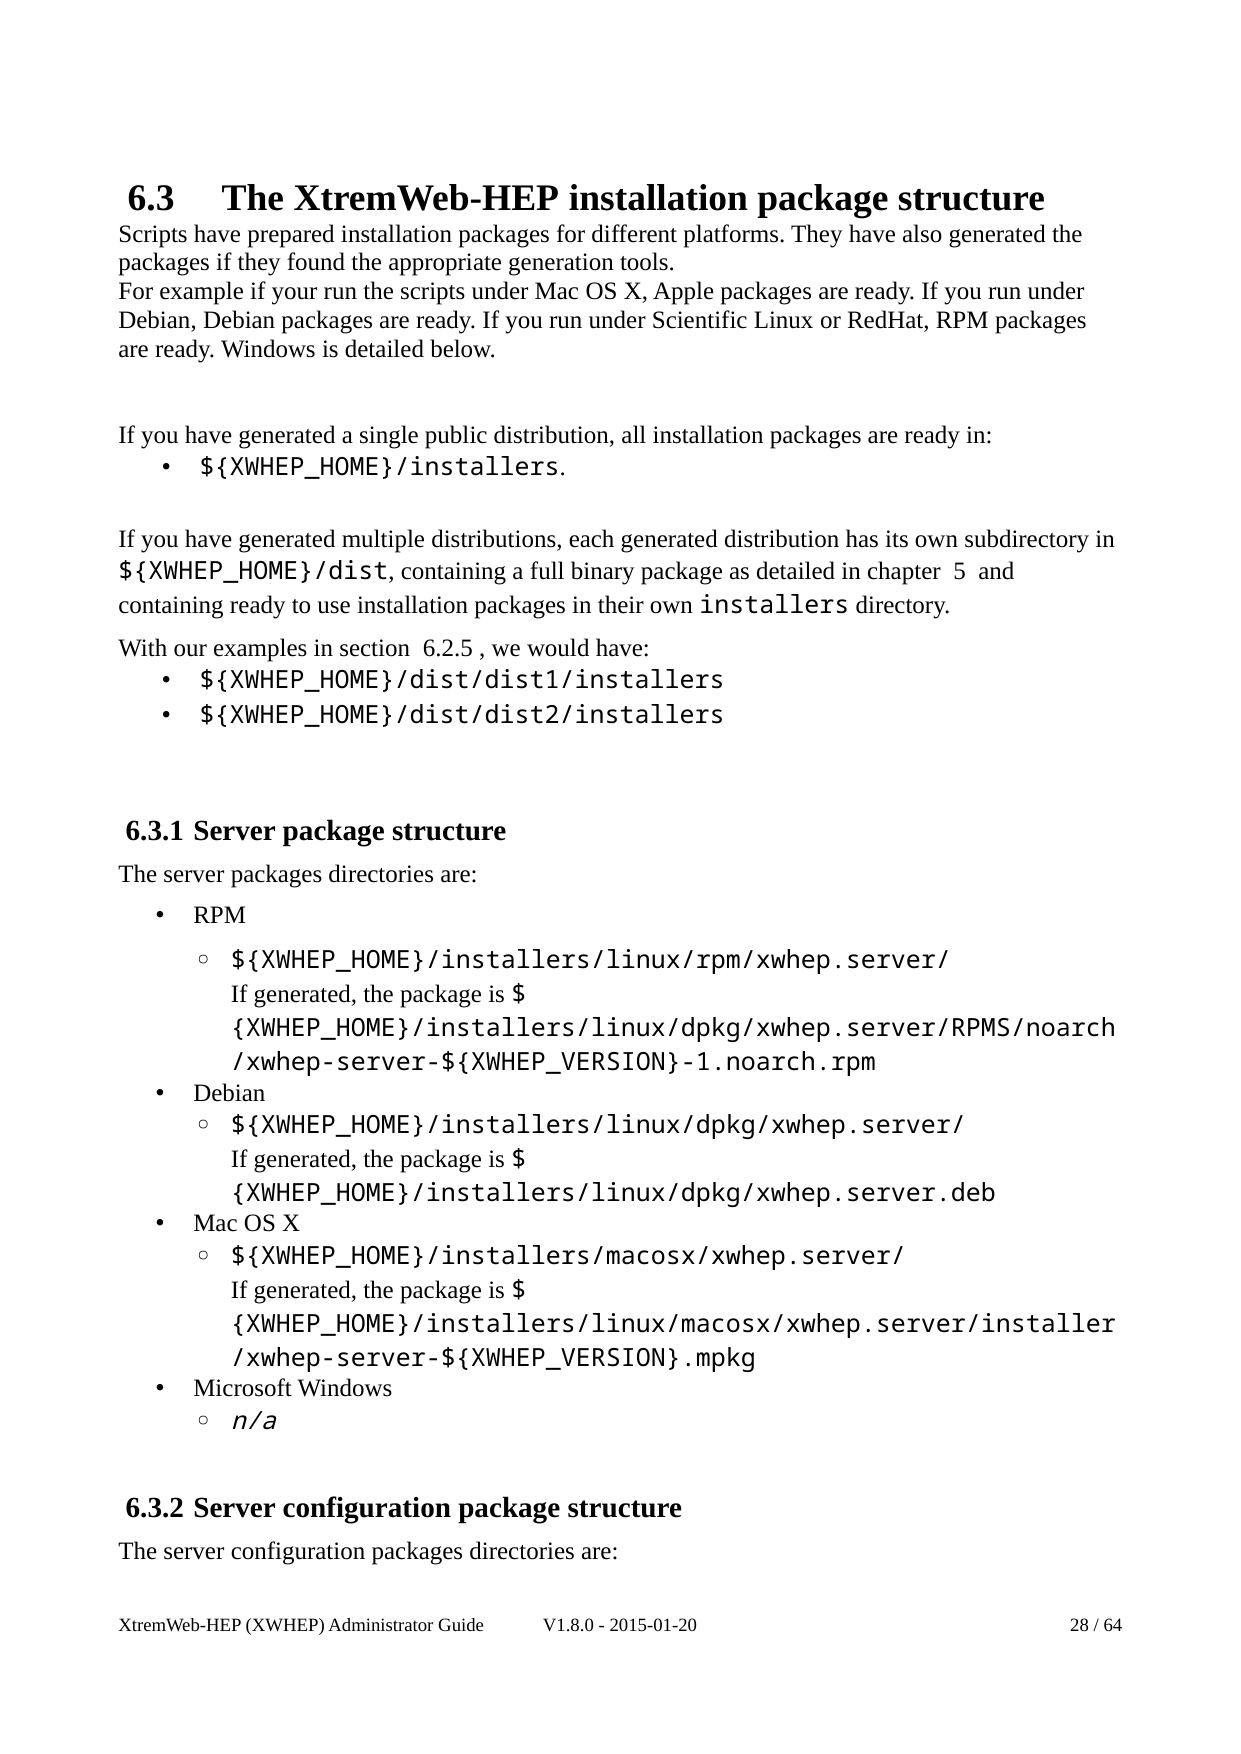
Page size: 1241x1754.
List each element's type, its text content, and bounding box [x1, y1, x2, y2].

list ${XWHEP_HOME}/dist/dist1/installers [162, 662, 1122, 696]
list ${XWHEP_HOME}/dist/dist2/installers [162, 696, 1122, 730]
list RPM [156, 900, 1122, 929]
list n/a [193, 1402, 1122, 1436]
list Debian [156, 1078, 1122, 1106]
text With our examples in section 6.2.5, we would have: [118, 633, 1122, 662]
list ${XWHEP_HOME}/installers/macosx/xwhep.server/ If generated, the package is ${XWHEP_HOME}/installers/linux/macosx/xwhep.server/installer/xwhep-server-${XWHEP_VERSION}.mpkg [193, 1237, 1122, 1373]
subtitle Server package structure [118, 813, 1122, 846]
list ${XWHEP_HOME}/installers/linux/rpm/xwhep.server/ If generated, the package is ${XWHEP_HOME}/installers/linux/dpkg/xwhep.server/RPMS/noarch/xwhep-server-${XWHEP_VERSION}-1.noarch.rpm [193, 941, 1122, 1078]
list Mac OS X [156, 1208, 1122, 1237]
text Scripts have prepared installation packages for different platforms. They have also generated the packages if they found the appropriate generation tools. [118, 219, 1122, 276]
text If you have generated a single public distribution, all installation packages are ready in: [118, 420, 1122, 449]
subtitle The XtremWeb-HEP installation package structure [118, 176, 1122, 219]
text The server packages directories are: [118, 859, 1122, 888]
text For example if your run the scripts under Mac OS X, Apple packages are ready. If you run under Debian, Debian packages are ready. If you run under Scientific Linux or RedHat, RPM packages are ready. Windows is detailed below. [118, 276, 1122, 362]
list ${XWHEP_HOME}/installers/linux/dpkg/xwhep.server/ If generated, the package is ${XWHEP_HOME}/installers/linux/dpkg/xwhep.server.deb [193, 1106, 1122, 1208]
text The server configuration packages directories are: [118, 1536, 1122, 1565]
text If you have generated multiple distributions, each generated distribution has its own subdirectory in ${XWHEP_HOME}/dist, containing a full binary package as detailed in chapter 5 and containing ready to use installation packages in their own installers directory. [118, 524, 1122, 621]
list Microsoft Windows [156, 1373, 1122, 1402]
list ${XWHEP_HOME}/installers. [162, 449, 1122, 483]
subtitle Server configuration package structure [118, 1490, 1122, 1524]
